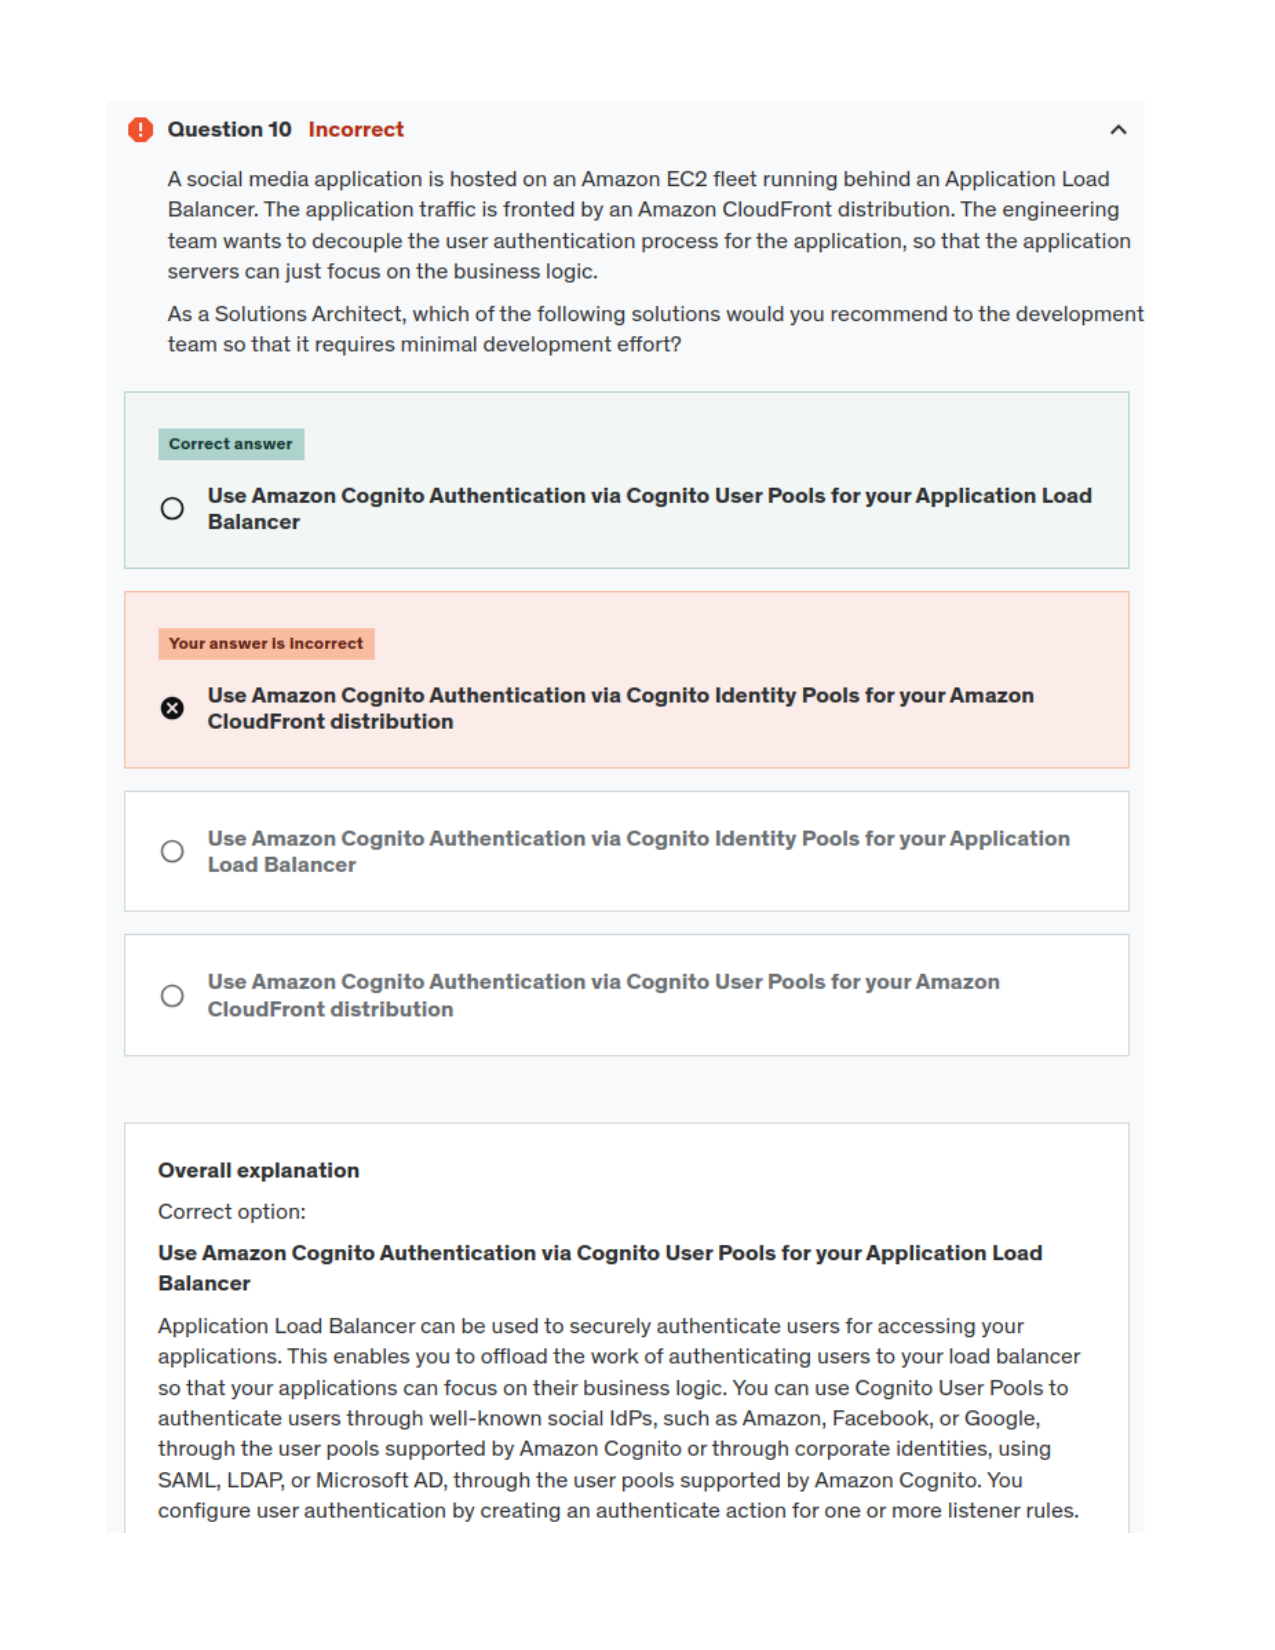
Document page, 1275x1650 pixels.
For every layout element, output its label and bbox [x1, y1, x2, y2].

picture [106, 101, 1145, 1533]
